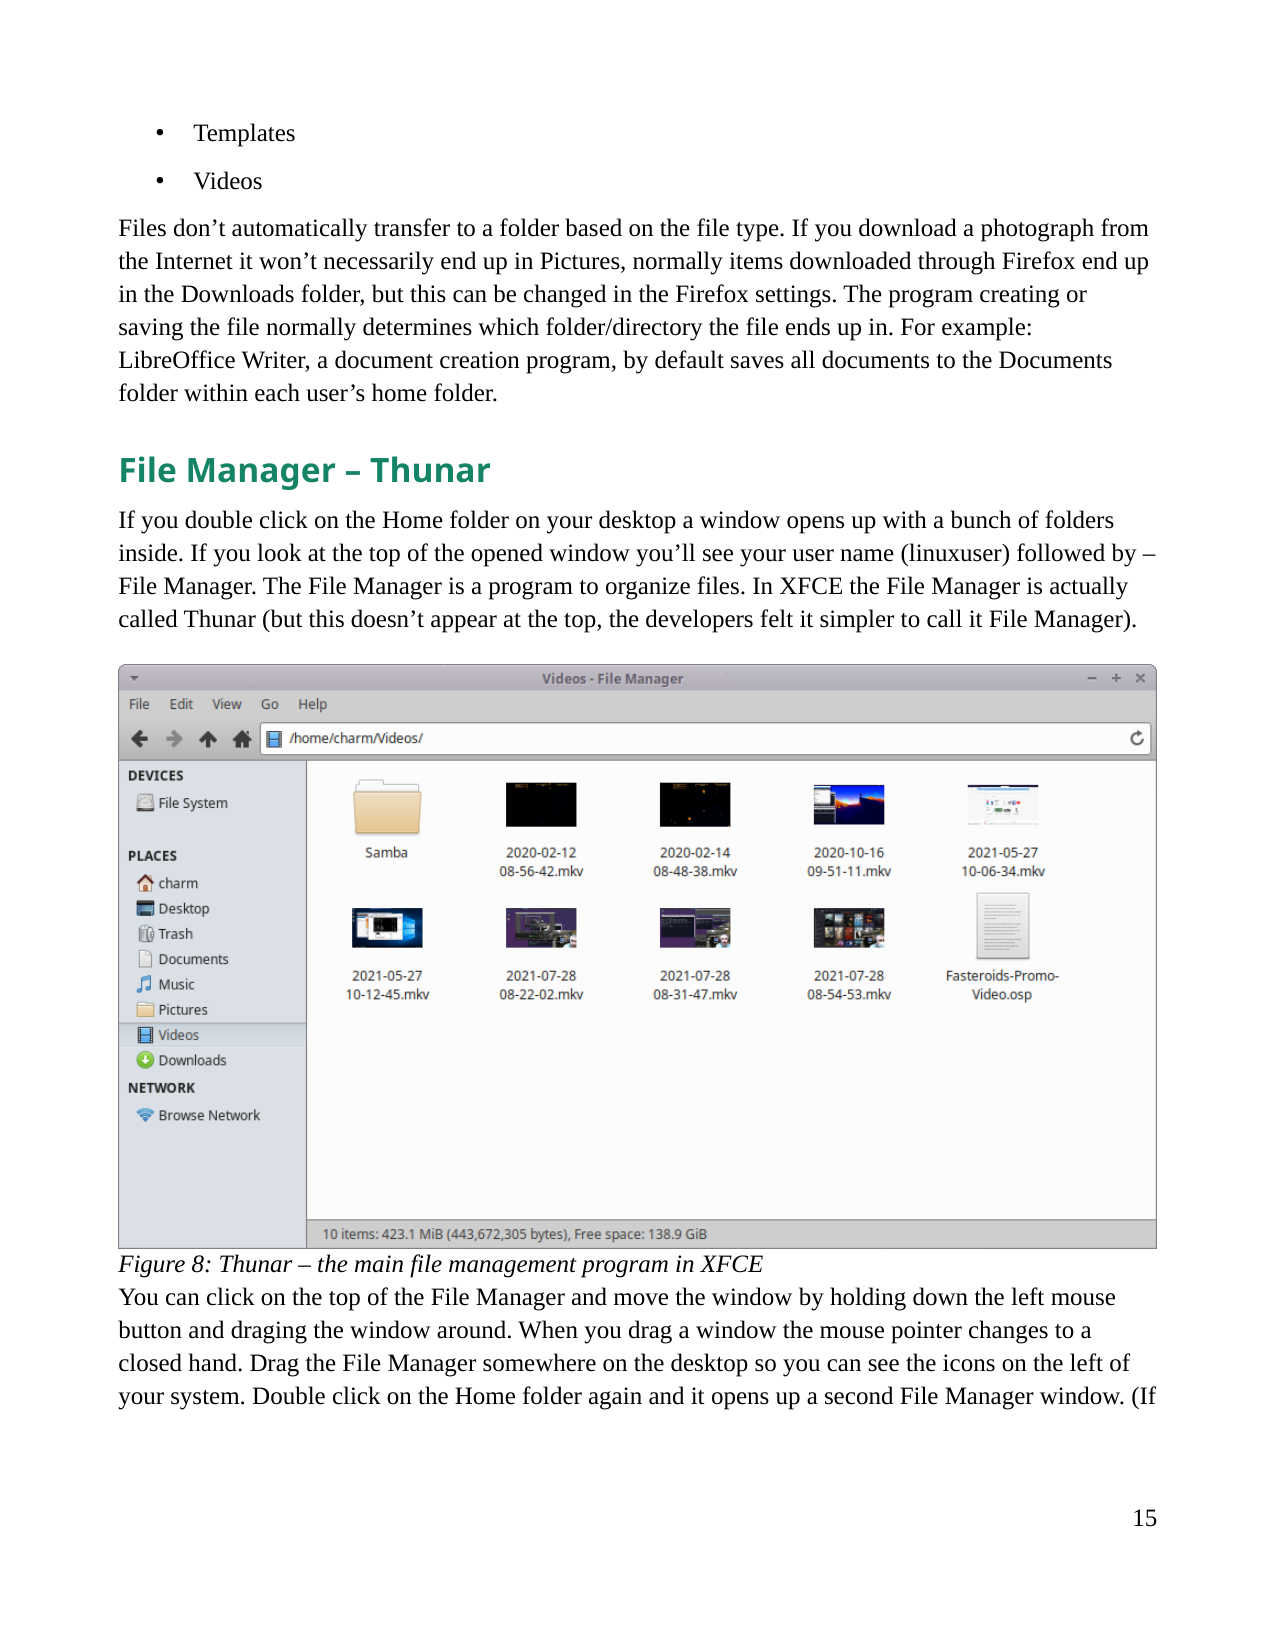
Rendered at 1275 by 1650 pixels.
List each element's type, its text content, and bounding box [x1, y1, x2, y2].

list Videos [156, 166, 1157, 194]
text Figure 8: Thunar – the main file management program in XFCE [118, 1249, 1157, 1278]
text Files don’t automatically transfer to a folder based on the file type. If you download a photograph from the Internet it won’t necessarily end up in Pictures, normally items downloaded through Firefox end up in the Downloads folder, but this can be changed in the Firefox settings. The program creating or saving the file normally determines which folder/directory the file ends up in. For example: LibreOffice Writer, a document creation program, by default saves all documents to the Documents folder within each user’s home folder. [118, 213, 1157, 407]
picture [118, 664, 1157, 1249]
text [118, 652, 1157, 664]
subtitle File Manager – Thunar [118, 447, 1157, 493]
list Templates [156, 118, 1157, 147]
text You can click on the top of the File Manager and move the window by holding down the left mouse button and draging the window around. When you drag a window the mouse pointer changes to a closed hand. Drag the File Manager somewhere on the desktop so you can see the icons on the left of your system. Double click on the Home folder again and it opens up a second File Manager window. (If [118, 1278, 1157, 1410]
text If you double click on the Home folder on your desktop a window opens up with a bunch of folders inside. If you look at the top of the opened window you’ll see your user name (linuxuser) followed by – File Manager. The File Manager is a program to organize files. In XFCE the File Manager is actually called Thunar (but this doesn’t appear at the top, the developers felt it simpler to call it File Manager). [118, 505, 1157, 633]
